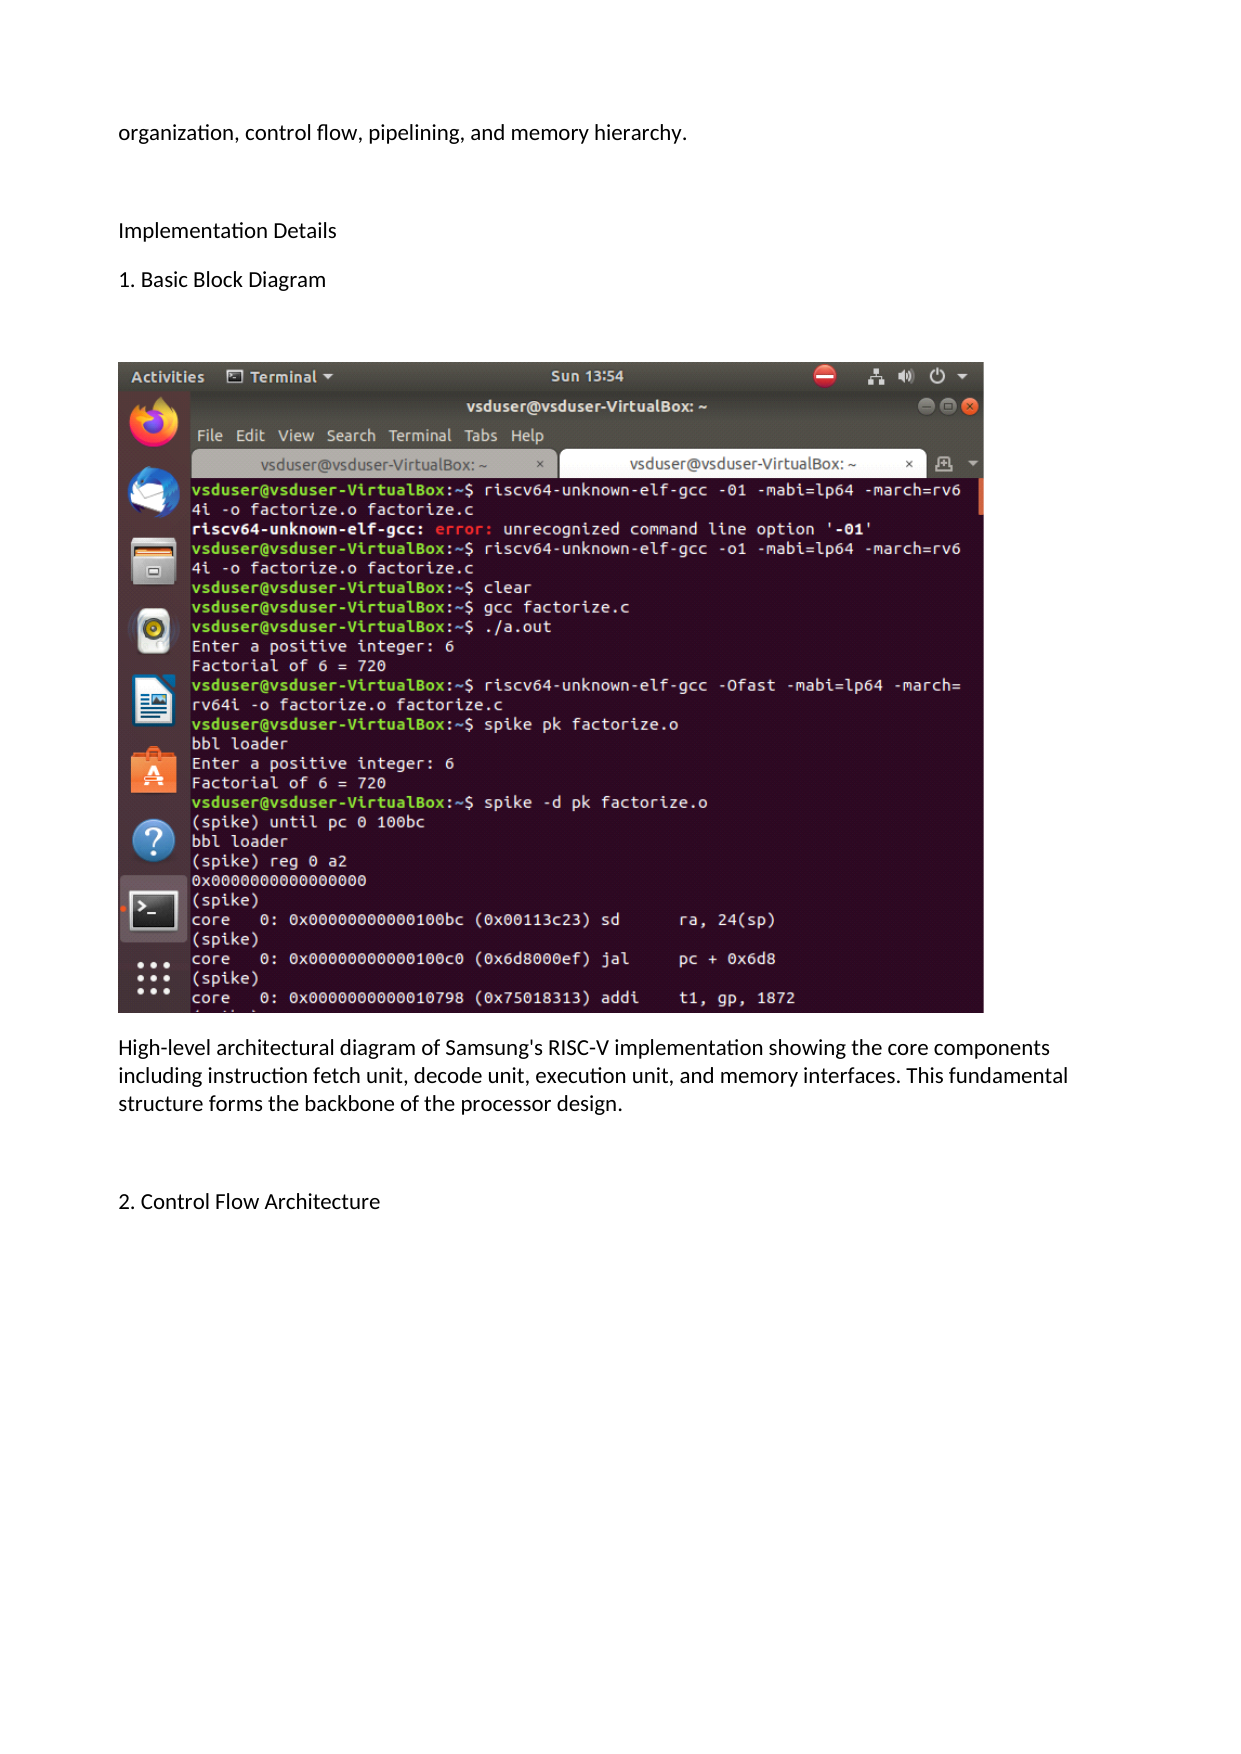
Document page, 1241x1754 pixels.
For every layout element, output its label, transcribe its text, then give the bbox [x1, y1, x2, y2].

text 1. Basic Block Diagram [118, 265, 1122, 293]
text High-level architectural diagram of Samsung's RISC-V implementation showing the core components including instruction fetch unit, decode unit, execution unit, and memory interfaces. This fundamental structure forms the backbone of the processor design. [118, 1033, 1122, 1117]
text Implementation Details [118, 216, 1122, 244]
text organization, control flow, pipelining, and memory hierarchy. [118, 118, 1122, 146]
text 2. Control Flow Architecture [118, 1187, 1122, 1215]
